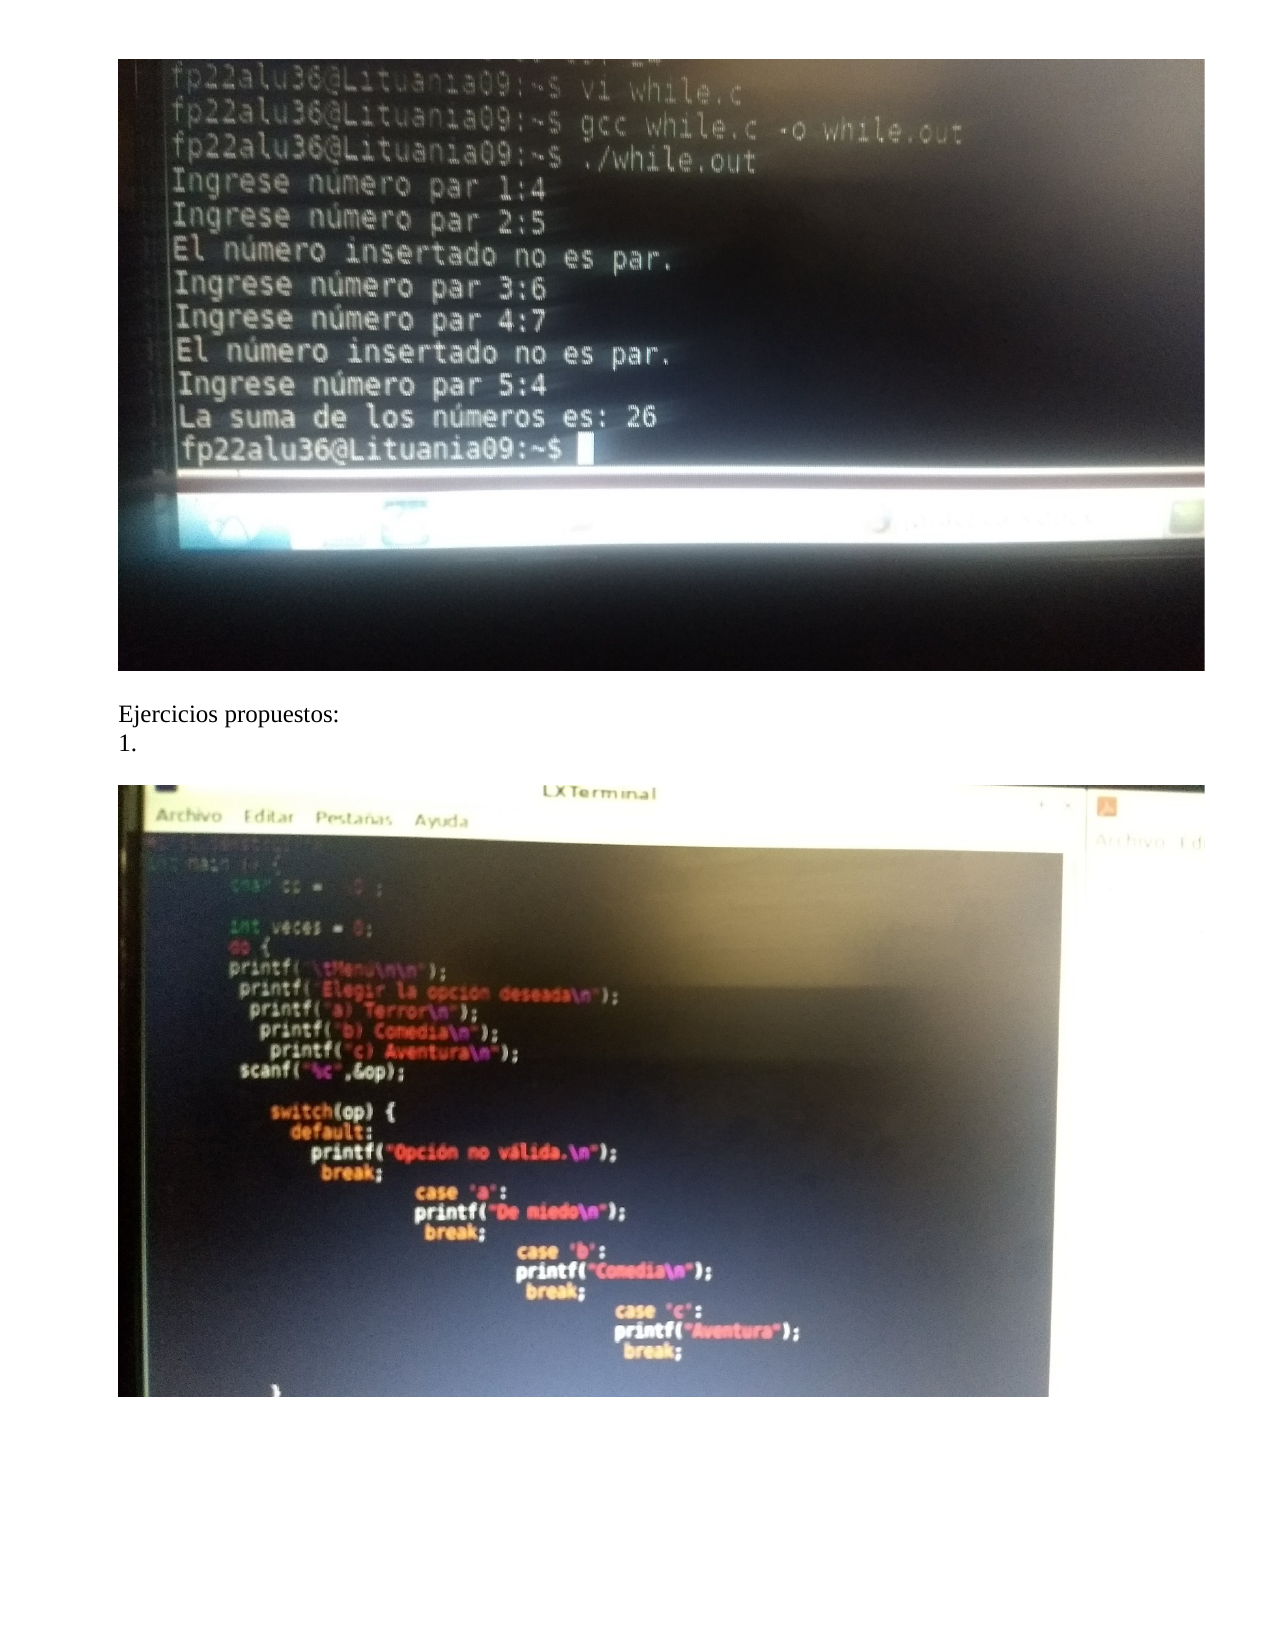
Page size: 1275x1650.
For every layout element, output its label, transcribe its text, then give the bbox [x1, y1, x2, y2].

text 1. [118, 728, 1205, 757]
text Ejercicios propuestos: [118, 699, 1205, 728]
